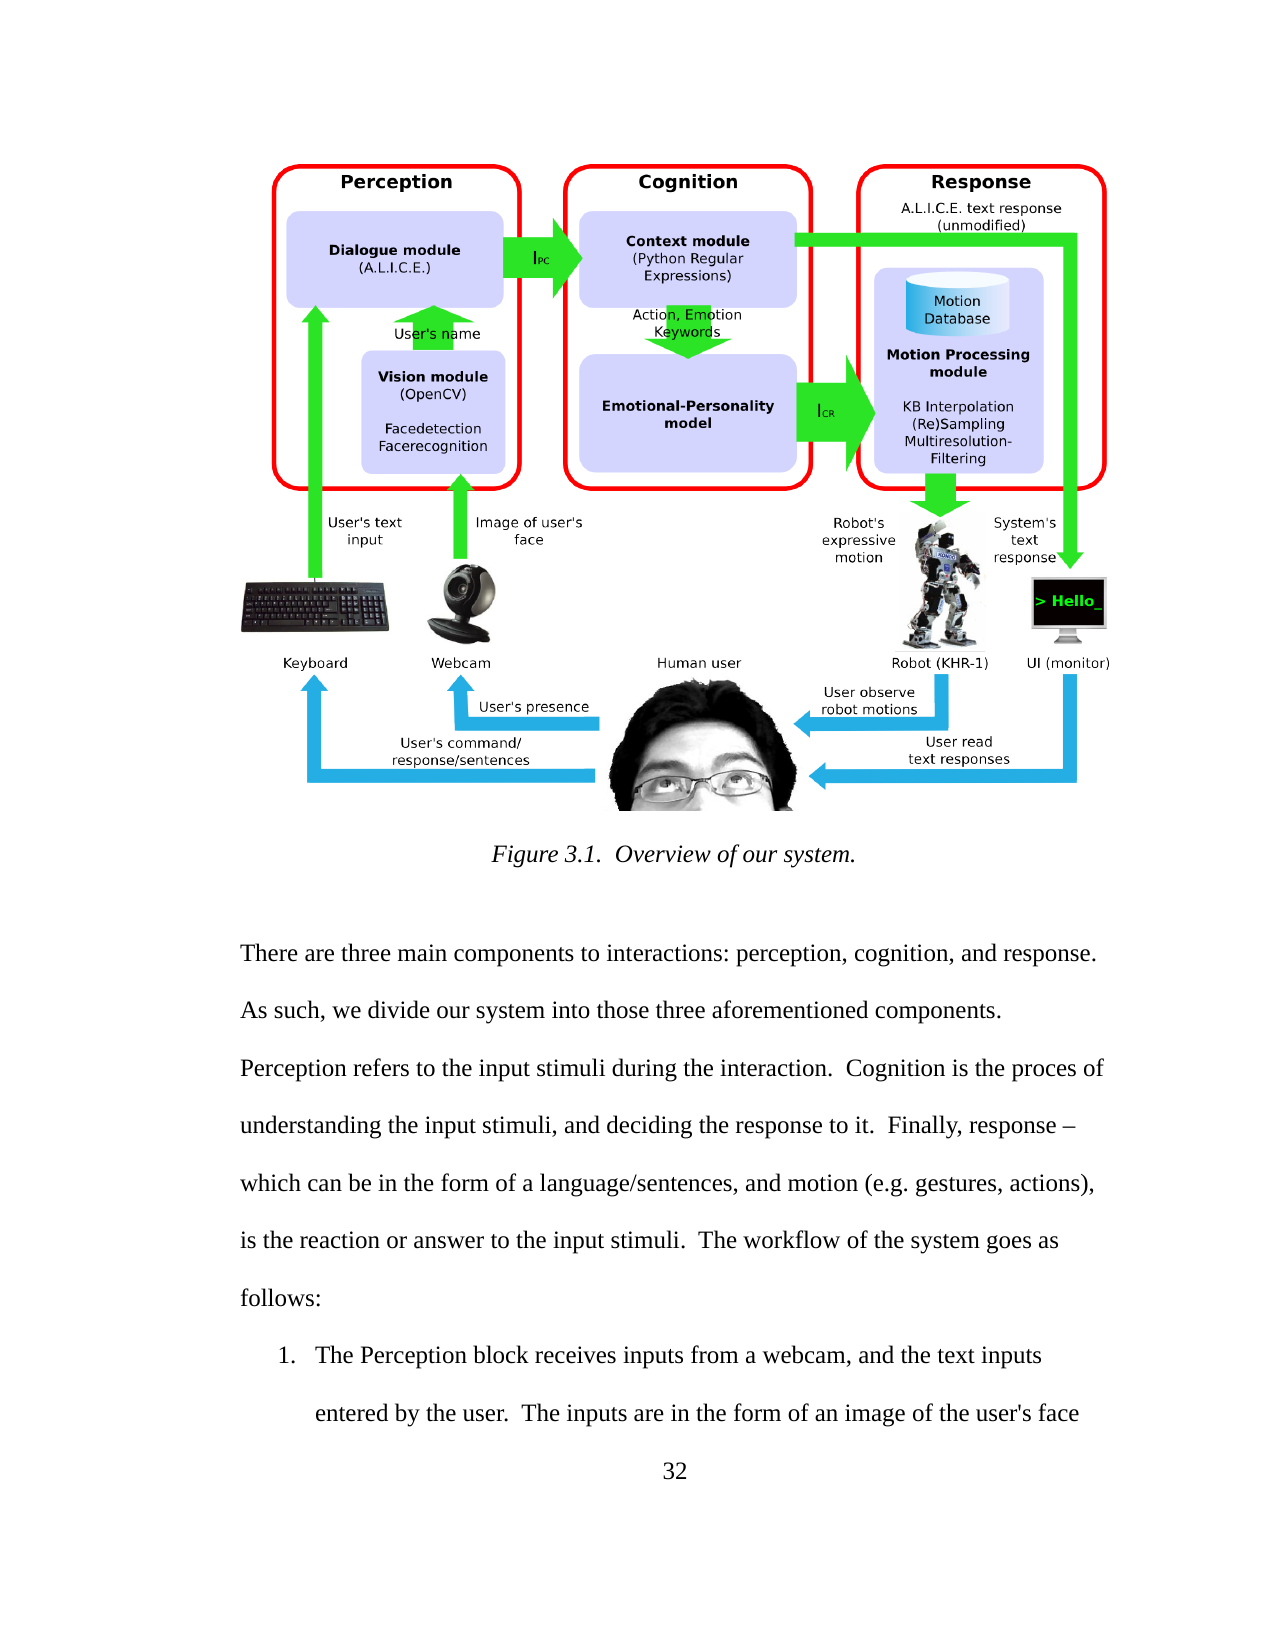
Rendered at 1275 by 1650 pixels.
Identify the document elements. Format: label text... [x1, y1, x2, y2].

picture [239, 164, 1111, 811]
text There are three main components to interactions: perception, cognition, and response. As such, we divide our system into those three aforementioned components. Perception refers to the input stimuli during the interaction. Cognition is the proces of understanding the input stimuli, and deciding the response to it. Finally, response – which can be in the form of a language/sentences, and motion (e.g. gestures, actions), is the reaction or answer to the input stimuli. The workflow of the system goes as follows: [240, 938, 1110, 1312]
list The Perception block receives inputs from a webcam, and the text inputs entered by the user. The inputs are in the form of an image of the user's face [277, 1341, 1110, 1427]
text Figure 3.1. Overview of our system. [240, 811, 1110, 868]
